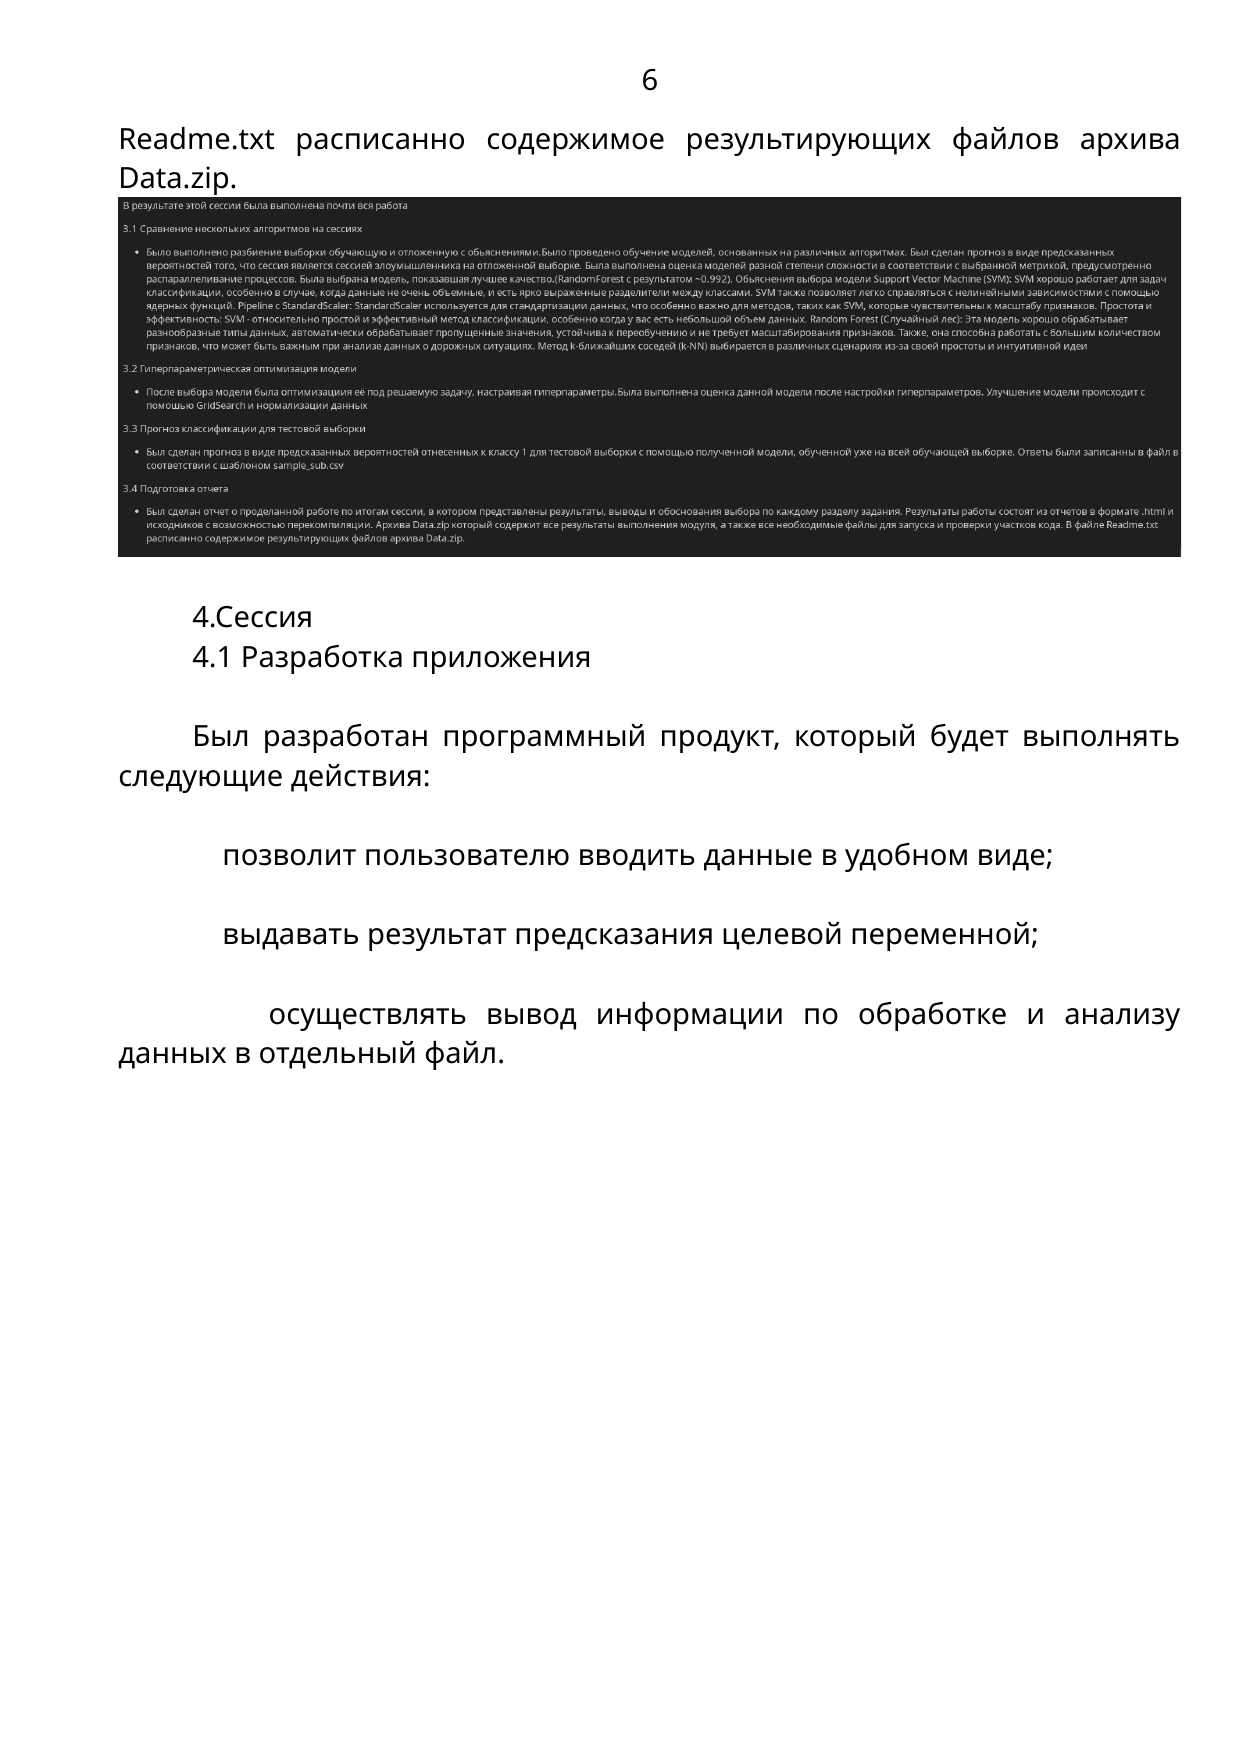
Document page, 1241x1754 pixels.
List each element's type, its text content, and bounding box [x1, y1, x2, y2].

text Readme.txt расписанно содержимое результирующих файлов архива Data.zip. [118, 118, 1181, 197]
picture [118, 197, 1182, 557]
text 4.Сессия [118, 596, 1181, 636]
text Был разработан программный продукт, который будет выполнять следующие действия: [118, 715, 1181, 794]
text выдавать результат предсказания целевой переменной; [118, 914, 1181, 953]
text 4.1 Разработка приложения [118, 636, 1181, 676]
text позволит пользователю вводить данные в удобном виде; [118, 834, 1181, 874]
text осуществлять вывод информации по обработке и анализу данных в отдельный файл. [118, 993, 1181, 1072]
